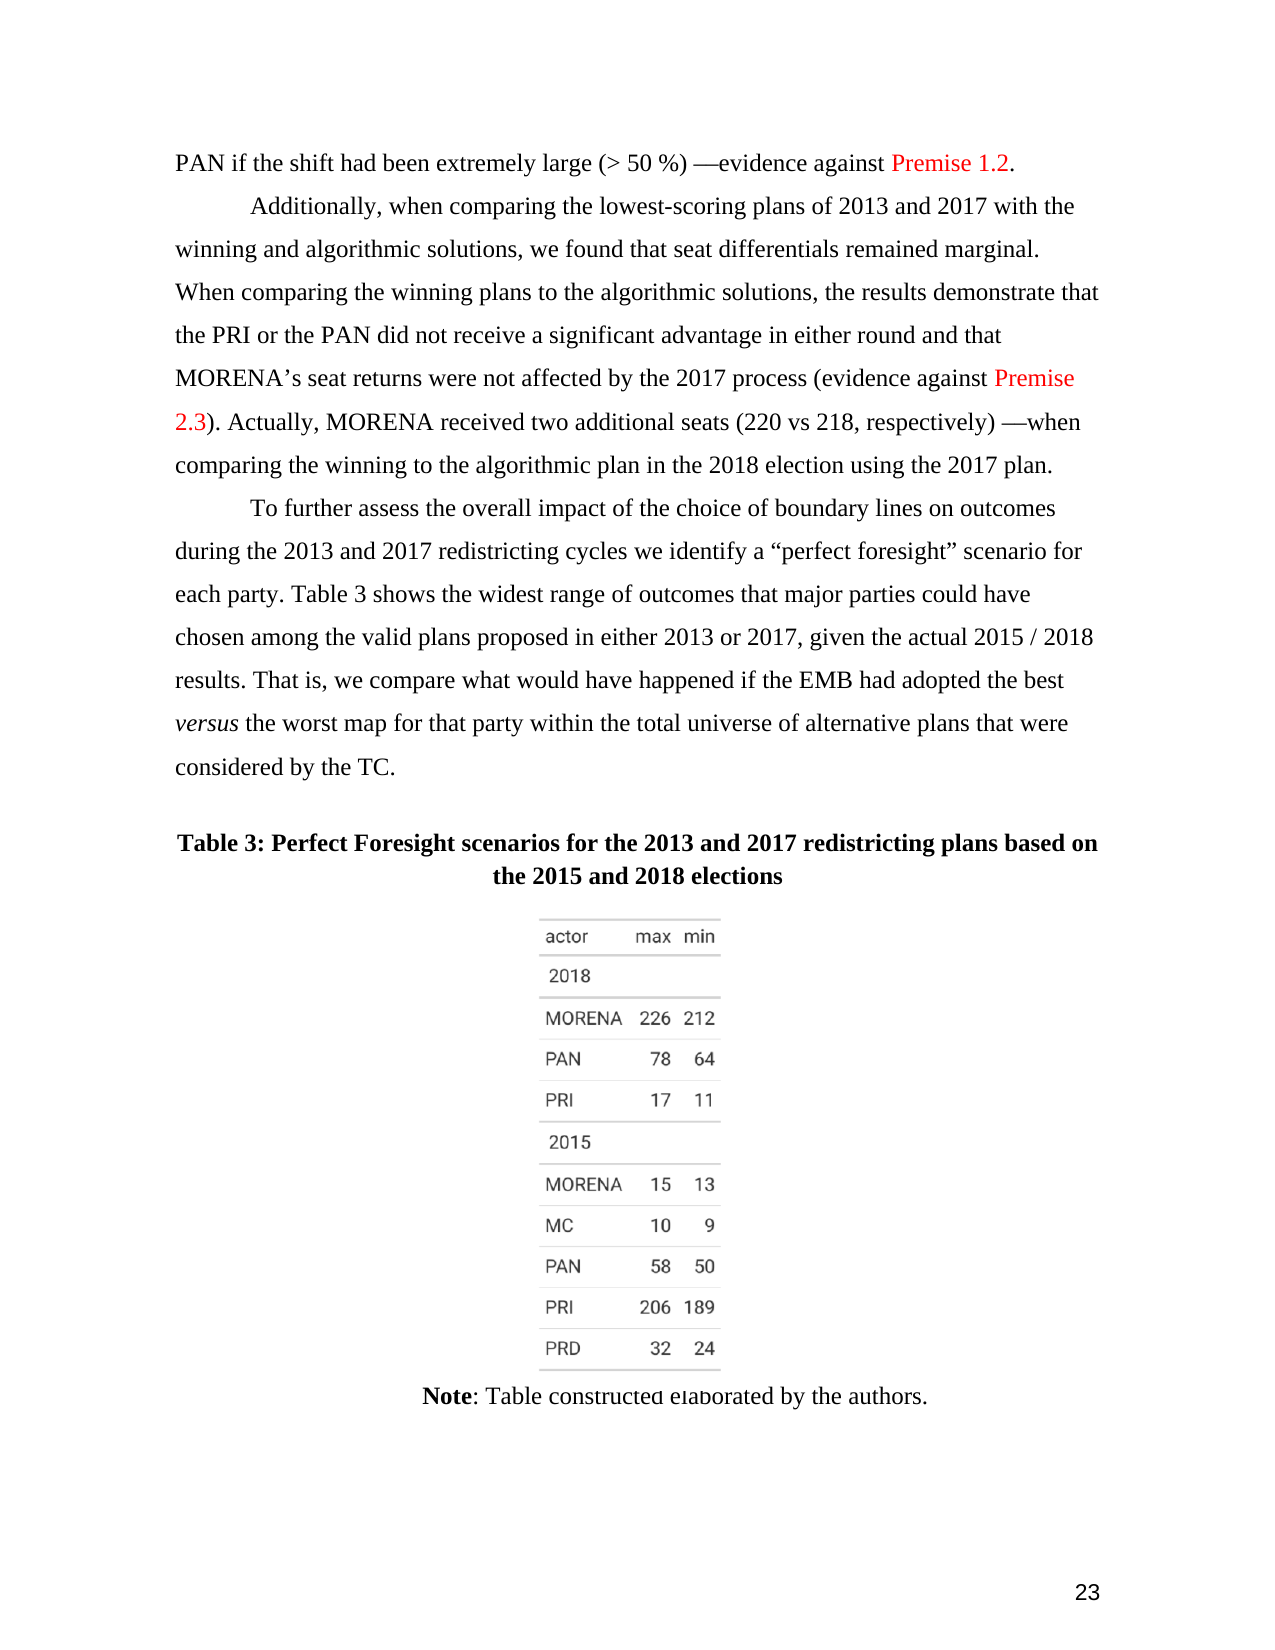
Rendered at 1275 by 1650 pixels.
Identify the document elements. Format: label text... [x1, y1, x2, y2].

text Additionally, when comparing the lowest-scoring plans of 2013 and 2017 with the winning and algorithmic solutions, we found that seat differentials remained marginal. When comparing the winning plans to the algorithmic solutions, the results demonstrate that the PRI or the PAN did not receive a significant advantage in either round and that MORENA’s seat returns were not affected by the 2017 process (evidence against Premise 2.3). Actually, MORENA received two additional seats (220 vs 218, respectively) ––when comparing the winning to the algorithmic plan in the 2018 election using the 2017 plan. [175, 191, 1100, 478]
text To further assess the overall impact of the choice of boundary lines on outcomes during the 2013 and 2017 redistricting cycles we identify a “perfect foresight” scenario for each party. Table 3 shows the widest range of outcomes that major parties could have chosen among the valid plans proposed in either 2013 or 2017, given the actual 2015 / 2018 results. That is, we compare what would have happened if the EMB had adopted the best versus the worst map for that party within the total universe of alternative plans that were considered by the TC. [175, 493, 1100, 780]
picture [531, 915, 744, 1391]
text PAN if the shift had been extremely large (> 50 %) ––evidence against Premise 1.2. [175, 148, 1100, 177]
text Note: Table constructed elaborated by the authors. [175, 1381, 1100, 1410]
text Table 3: Perfect Foresight scenarios for the 2013 and 2017 redistricting plans based on the 2015 and 2018 elections [175, 828, 1100, 889]
